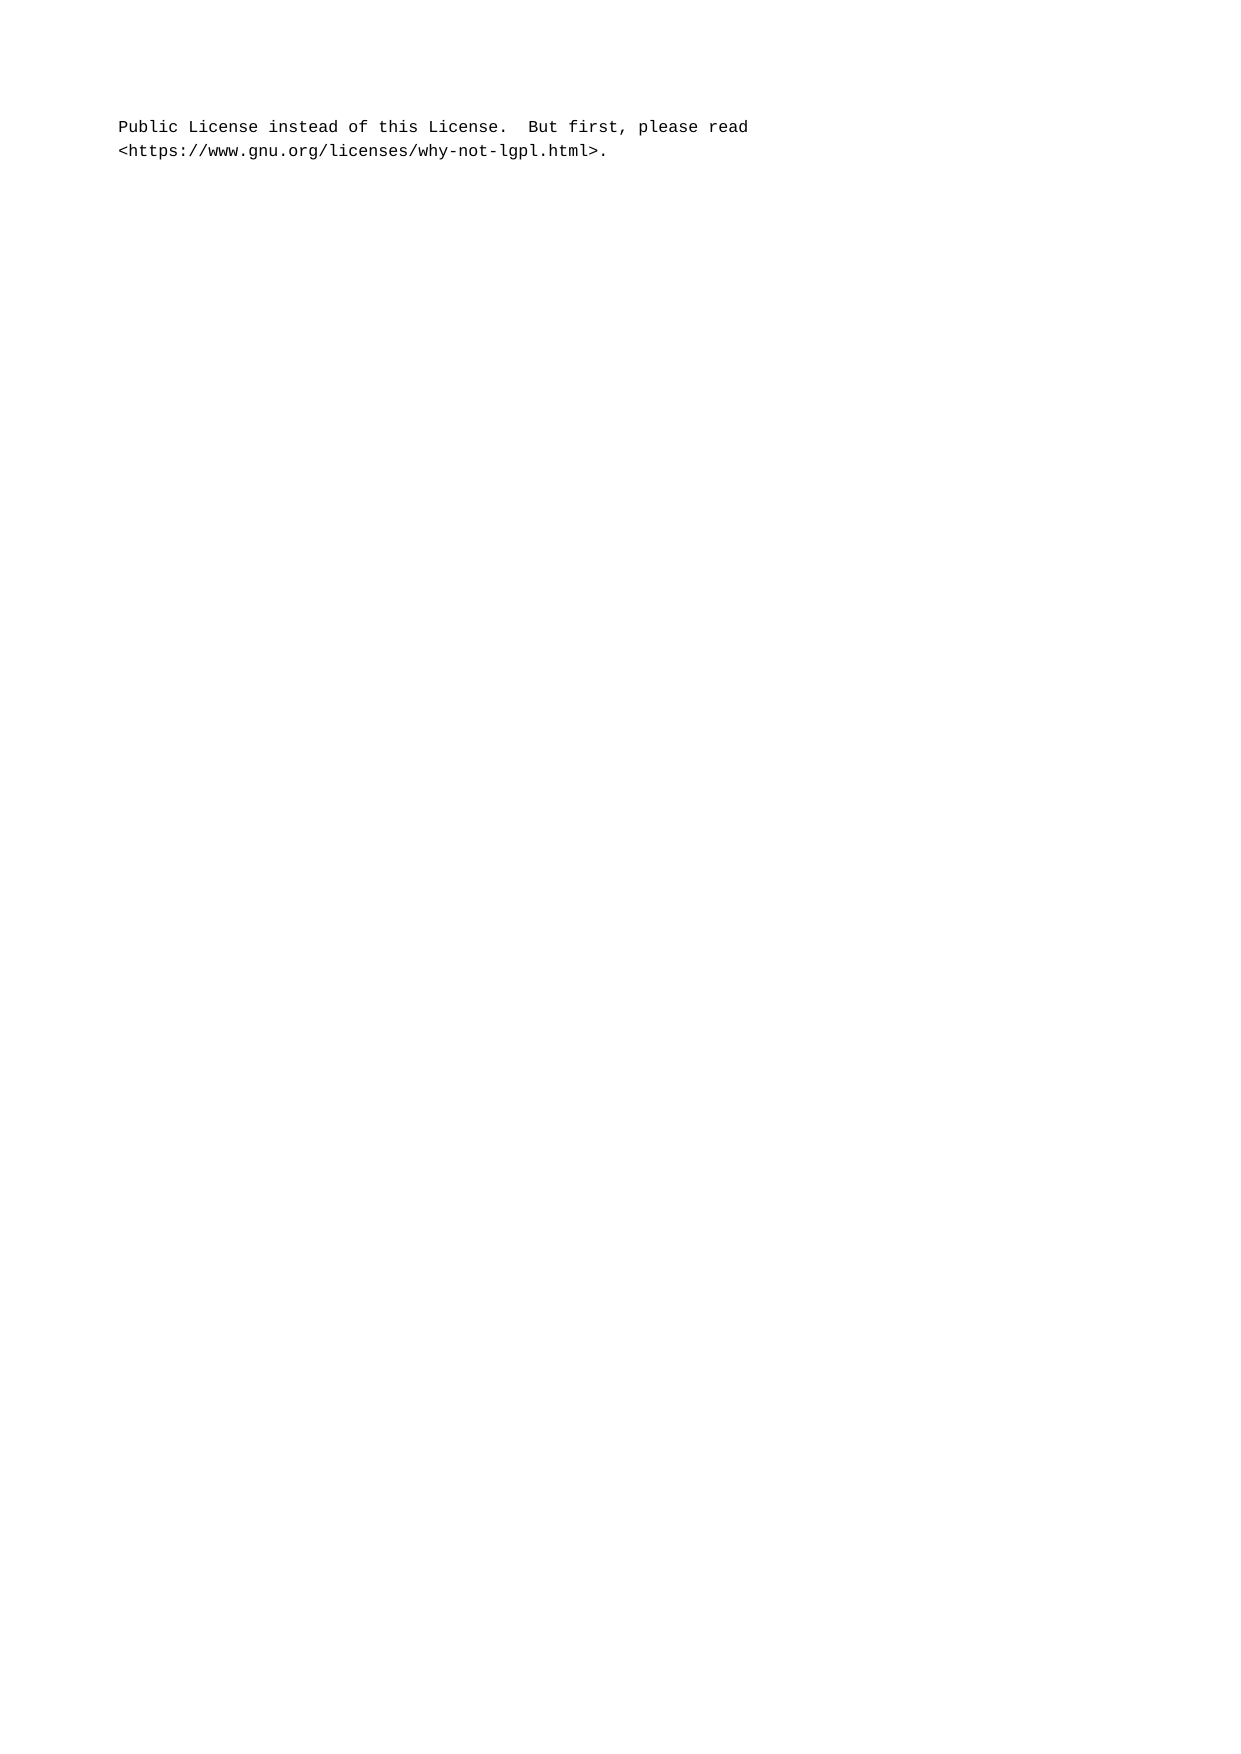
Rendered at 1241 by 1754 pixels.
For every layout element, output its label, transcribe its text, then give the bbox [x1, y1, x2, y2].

text <https://www.gnu.org/licenses/why-not-lgpl.html>. [118, 142, 1122, 161]
text Public License instead of this License. But first, please read [118, 118, 1122, 137]
